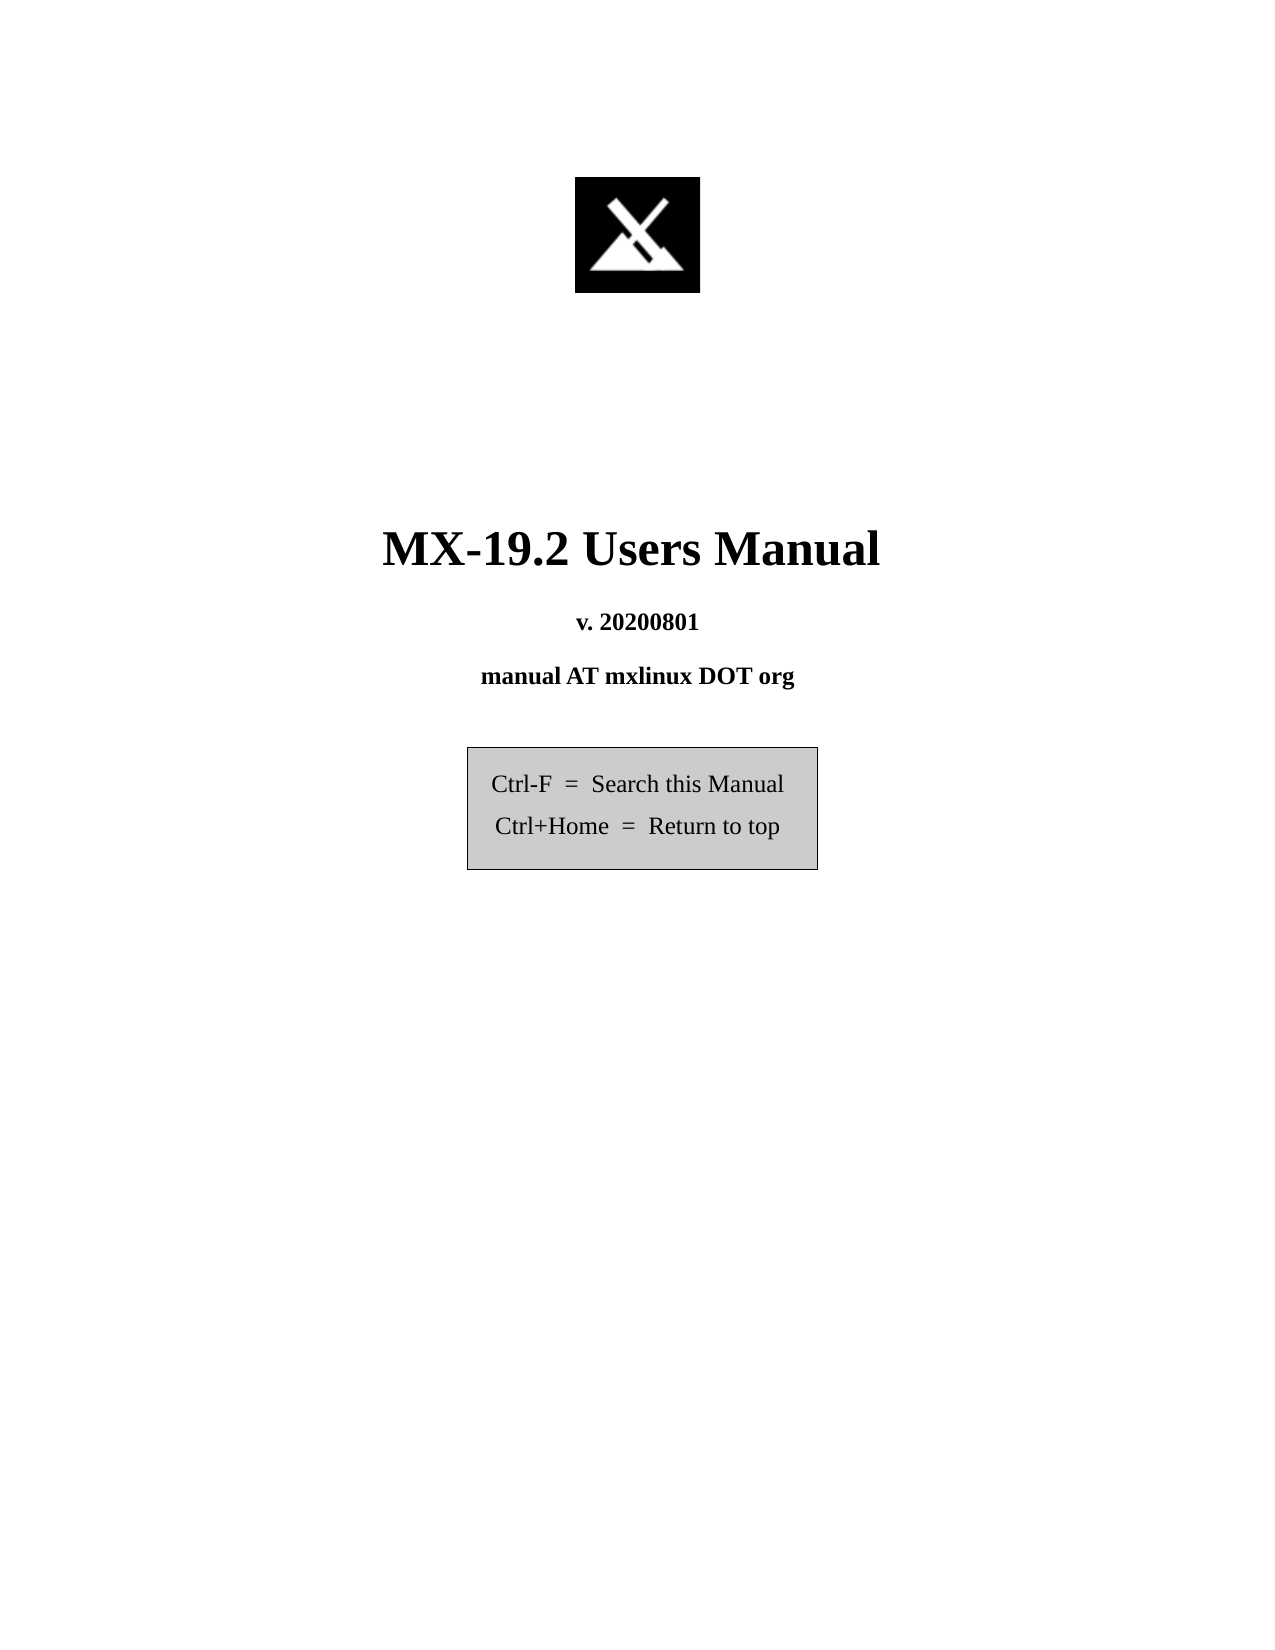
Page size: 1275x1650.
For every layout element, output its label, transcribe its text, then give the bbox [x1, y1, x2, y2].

text Ctrl+Home = Return to top [818, 811, 1125, 839]
text Ctrl+Home = Return to top [150, 811, 467, 839]
title MX-19.2 Users Manual [166, 518, 1109, 576]
text manual AT mxlinux DOT org [166, 661, 1109, 690]
text Ctrl-F = Search this Manual [818, 769, 1125, 797]
text v. 20200801 [166, 607, 1109, 636]
text Ctrl-F = Search this Manual [150, 769, 467, 797]
picture [575, 177, 700, 293]
